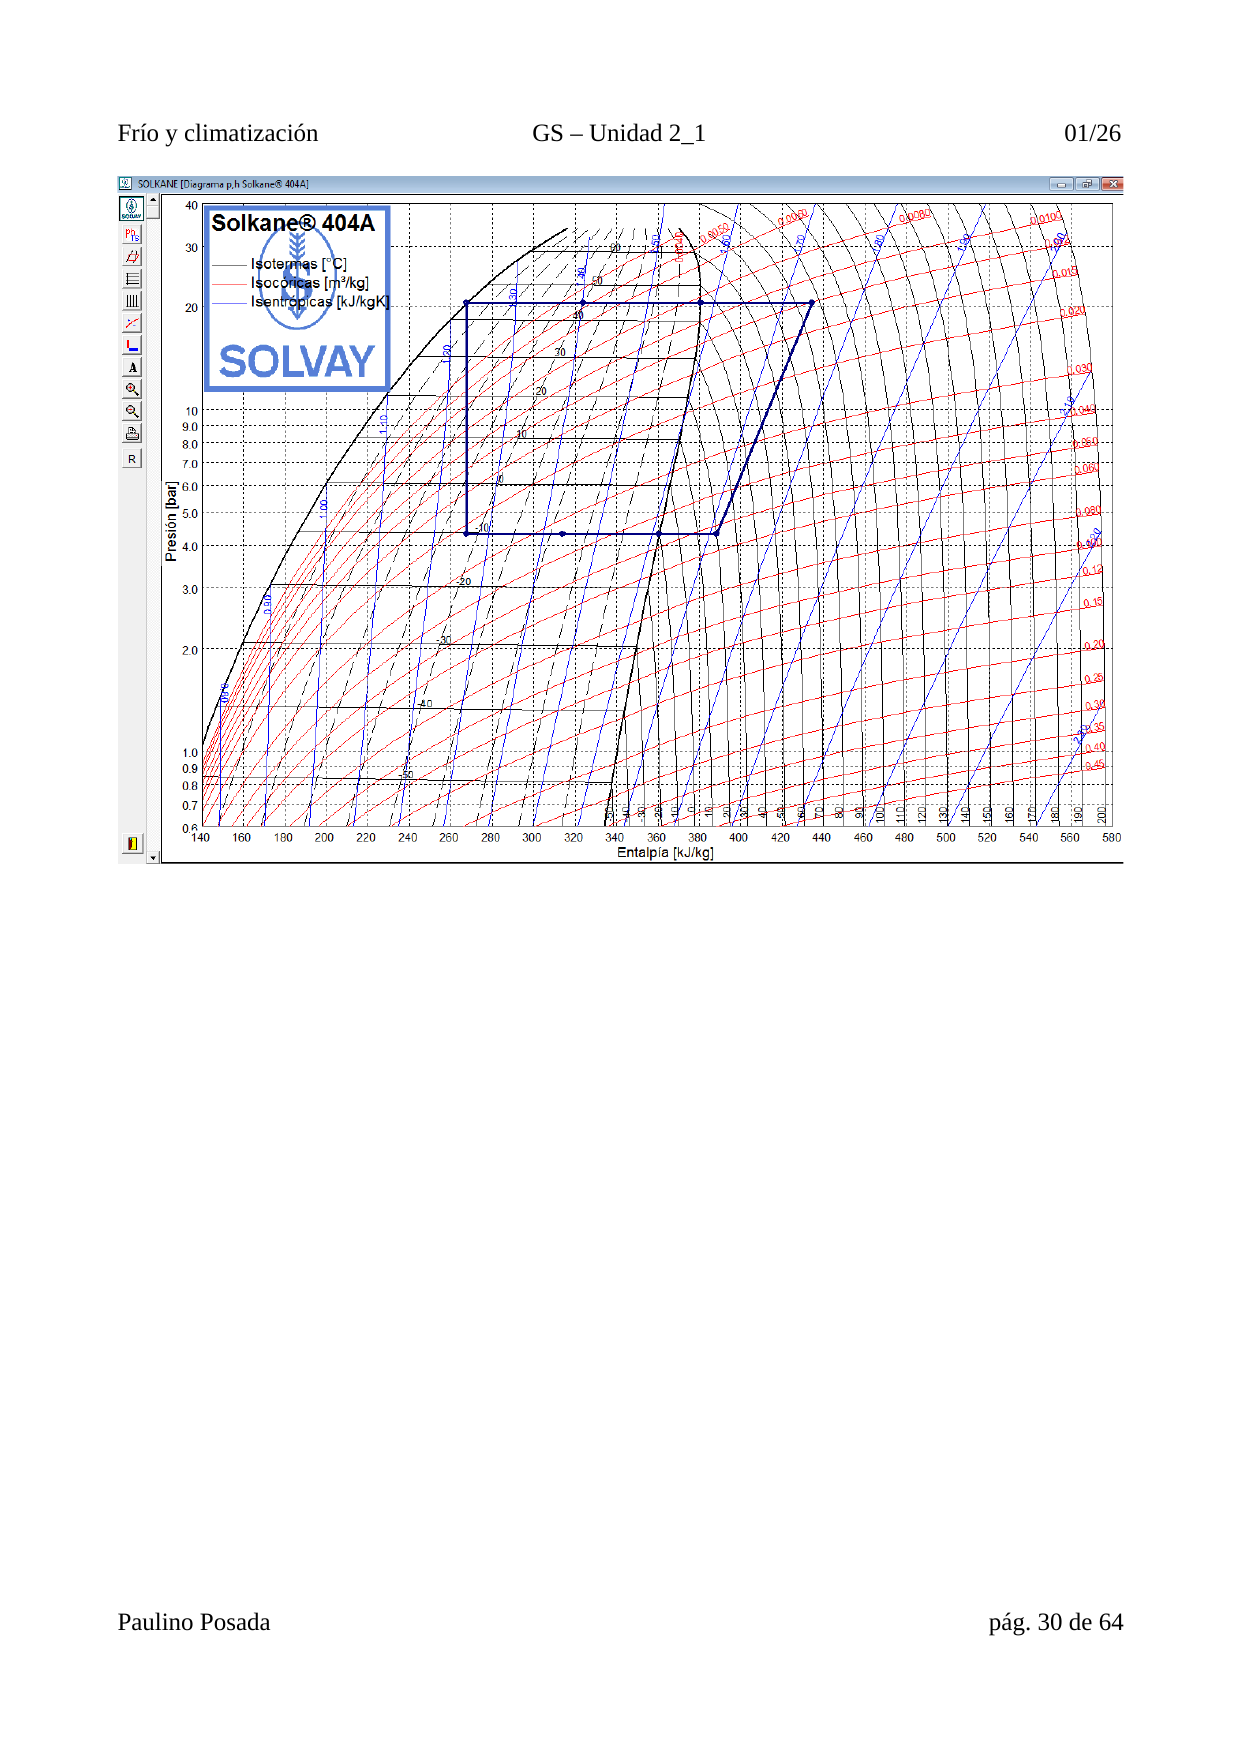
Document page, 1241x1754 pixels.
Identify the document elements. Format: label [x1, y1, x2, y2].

picture [117, 176, 1124, 864]
